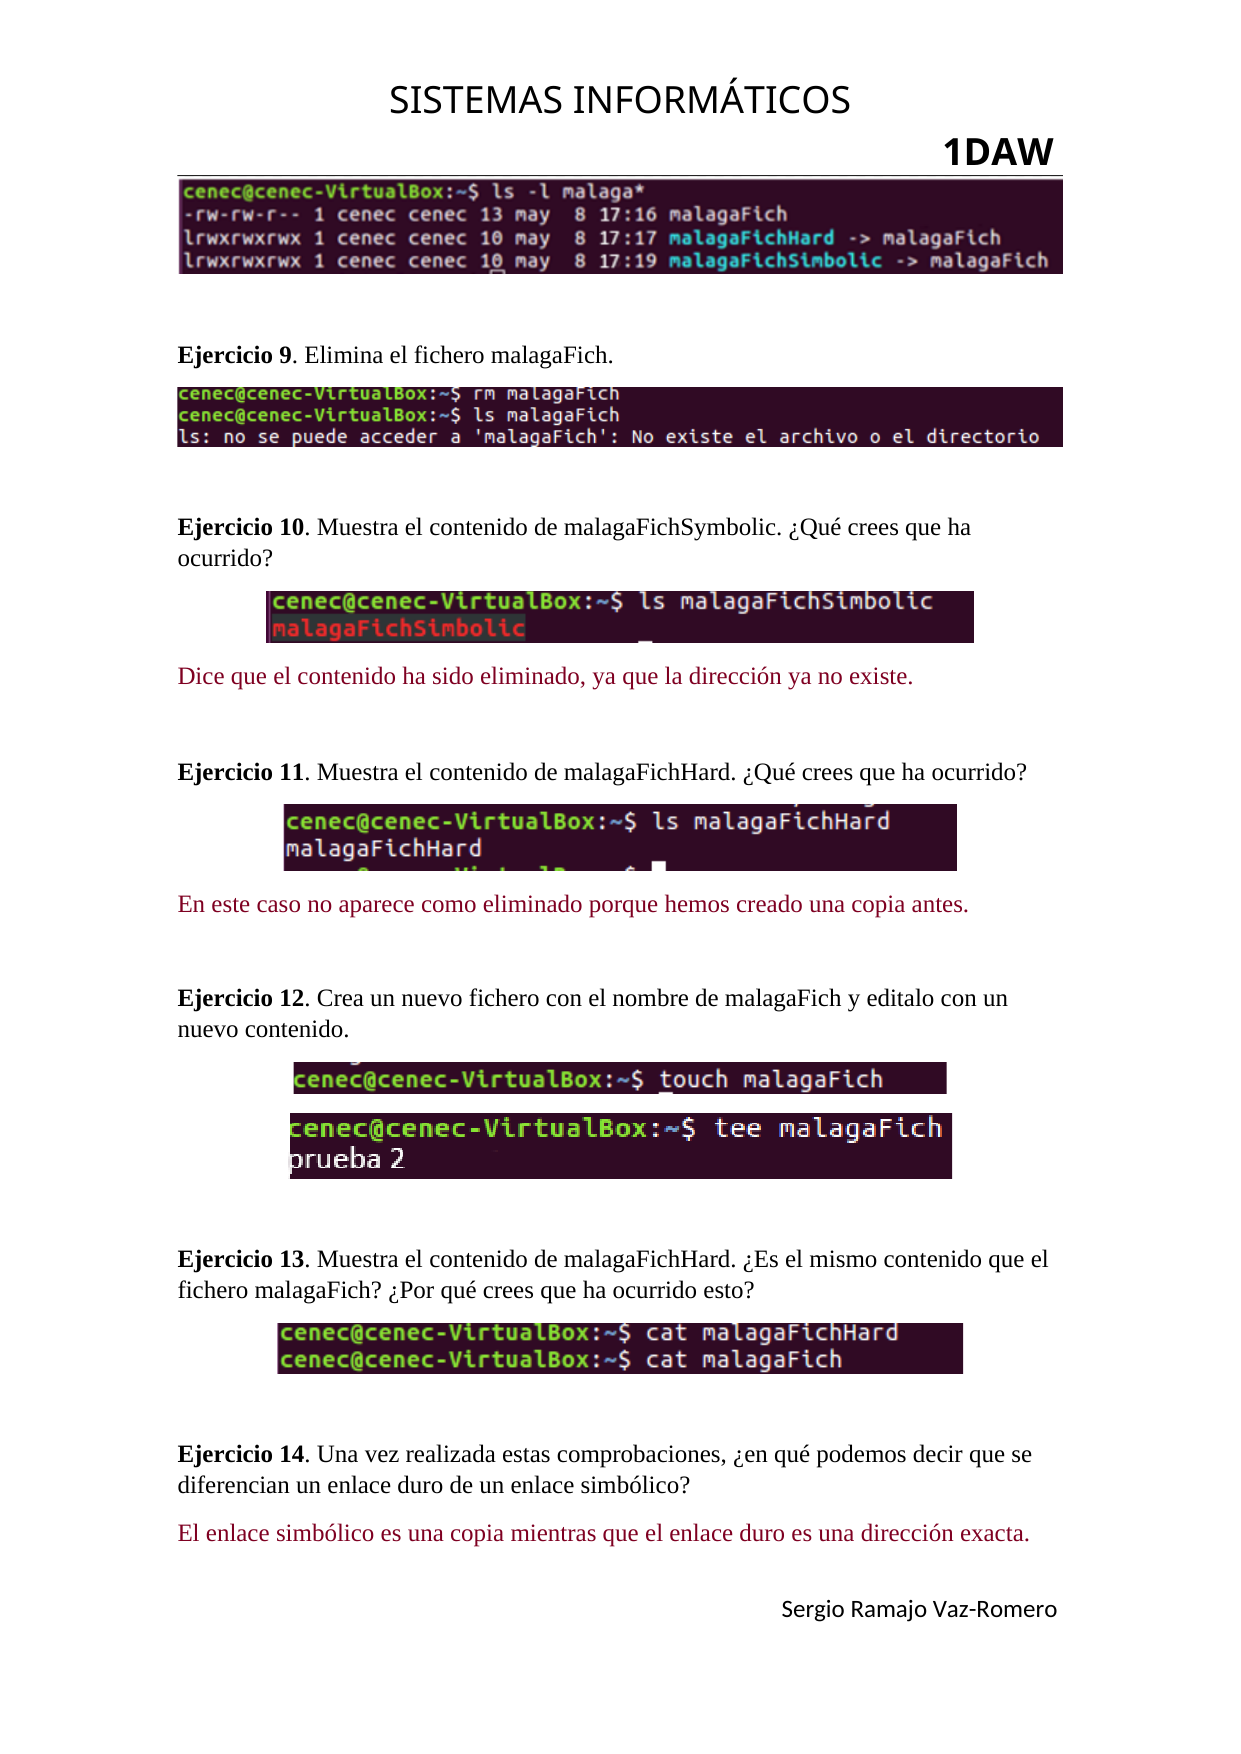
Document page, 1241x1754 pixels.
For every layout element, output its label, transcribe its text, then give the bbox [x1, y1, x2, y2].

text Ejercicio 14. Una vez realizada estas comprobaciones, ¿en qué podemos decir que se diferencian un enlace duro de un enlace simbólico? [177, 1439, 1063, 1499]
text Ejercicio 12. Crea un nuevo fichero con el nombre de malagaFich y editalo con un nuevo contenido. [177, 983, 1063, 1043]
text Ejercicio 13. Muestra el contenido de malagaFichHard. ¿Es el mismo contenido que el fichero malagaFich? ¿Por qué crees que ha ocurrido esto? [177, 1244, 1063, 1304]
text Ejercicio 11. Muestra el contenido de malagaFichHard. ¿Qué crees que ha ocurrido? [177, 757, 1063, 786]
text El enlace simbólico es una copia mientras que el enlace duro es una dirección exacta. [177, 1518, 1063, 1547]
picture [293, 1062, 947, 1094]
picture [283, 804, 957, 871]
picture [177, 175, 1063, 274]
picture [266, 591, 974, 643]
picture [277, 1323, 964, 1374]
picture [288, 1112, 953, 1179]
text Dice que el contenido ha sido eliminado, ya que la dirección ya no existe. [177, 661, 1063, 690]
text En este caso no aparece como eliminado porque hemos creado una copia antes. [177, 889, 1063, 918]
picture [177, 387, 1063, 447]
text Ejercicio 9. Elimina el fichero malagaFich. [177, 340, 1063, 368]
text Ejercicio 10. Muestra el contenido de malagaFichSymbolic. ¿Qué crees que ha ocurrido? [177, 512, 1063, 572]
